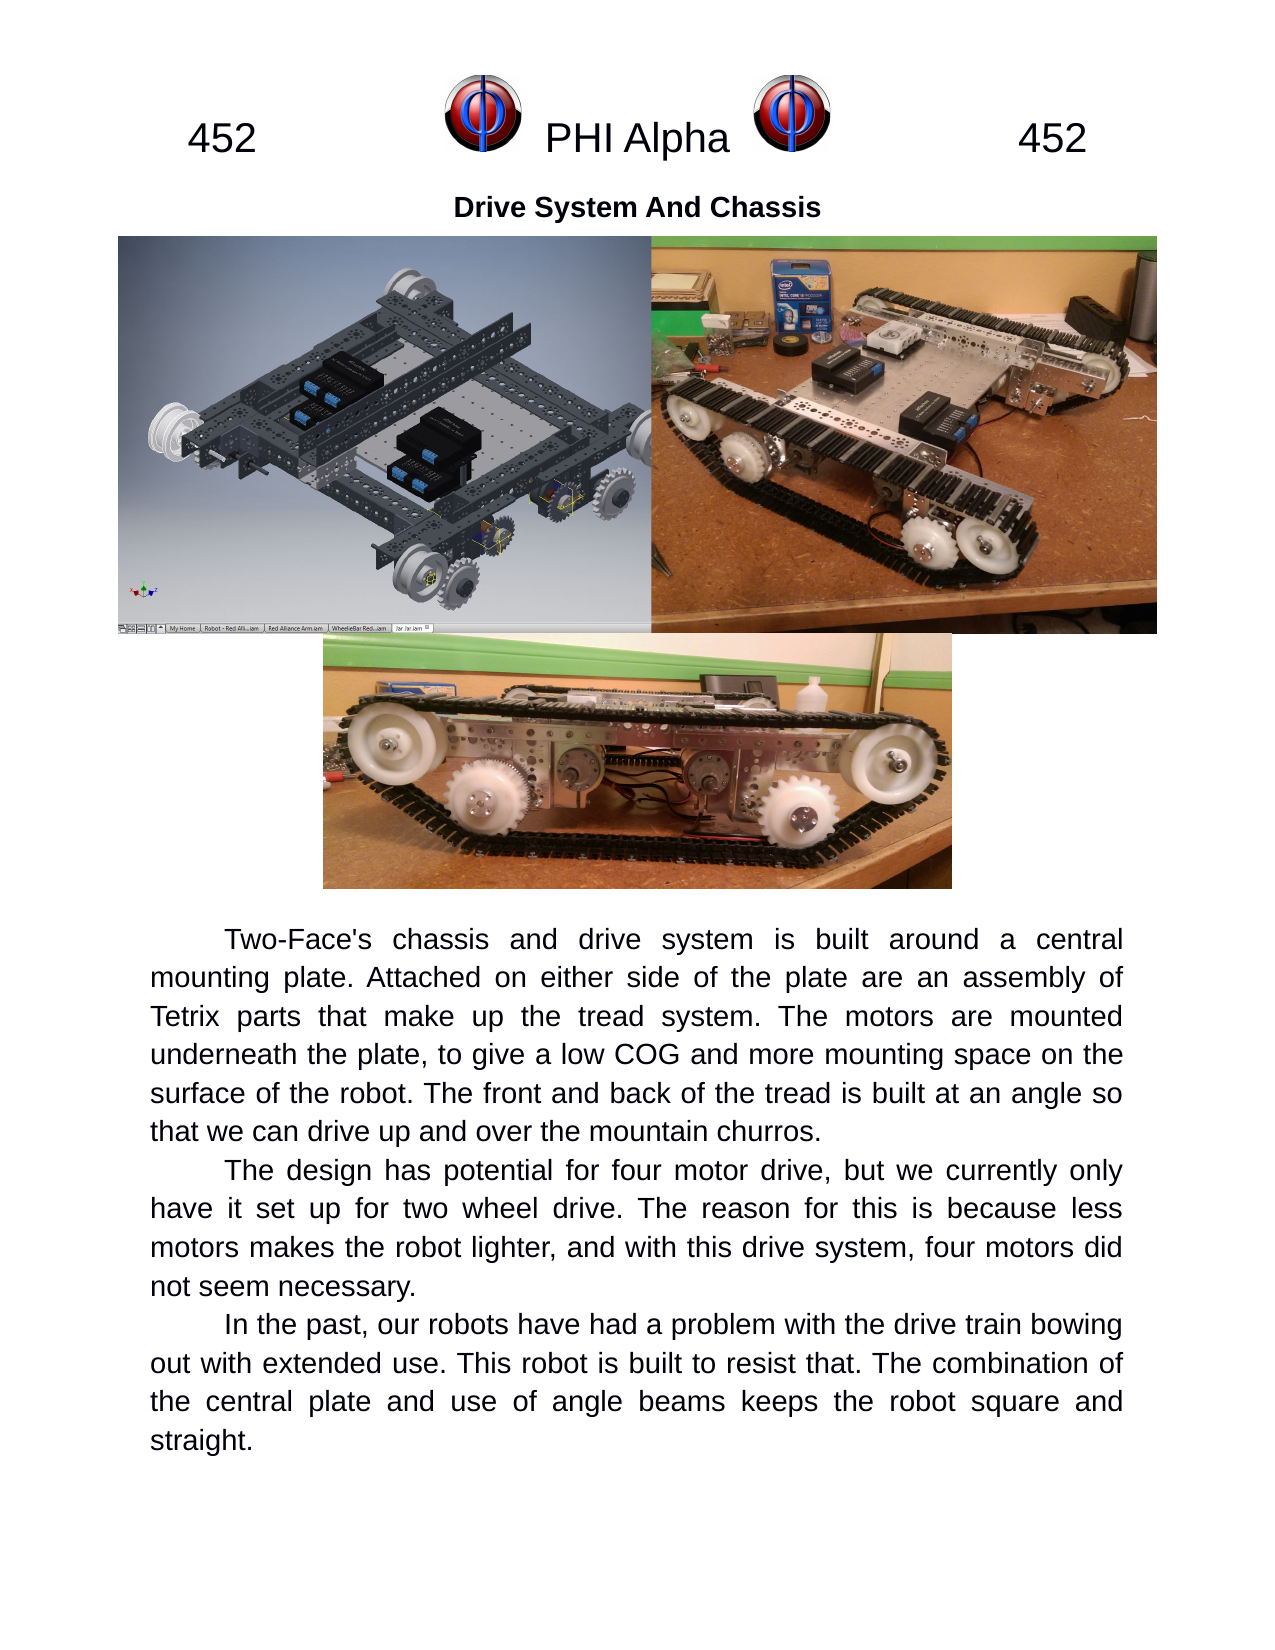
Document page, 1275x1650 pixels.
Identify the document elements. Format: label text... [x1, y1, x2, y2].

text In the past, our robots have had a problem with the drive train bowing out with extended use. This robot is built to resist that. The combination of the central plate and use of angle beams keeps the robot square and straight. [150, 1307, 1125, 1456]
picture [753, 75, 831, 152]
text Drive System And Chassis [150, 190, 1125, 224]
text Two-Face's chassis and drive system is built around a central mounting plate. Attached on either side of the plate are an assembly of Tetrix parts that make up the tread system. The motors are mounted underneath the plate, to give a low COG and more mounting space on the surface of the robot. The front and back of the tread is built at an angle so that we can drive up and over the mountain churros. [150, 922, 1125, 1148]
picture [118, 236, 1157, 889]
text The design has potential for four motor drive, but we currently only have it set up for two wheel drive. The reason for this is because less motors makes the robot lighter, and with this drive system, four motors did not seem necessary. [150, 1153, 1125, 1302]
picture [444, 75, 522, 152]
